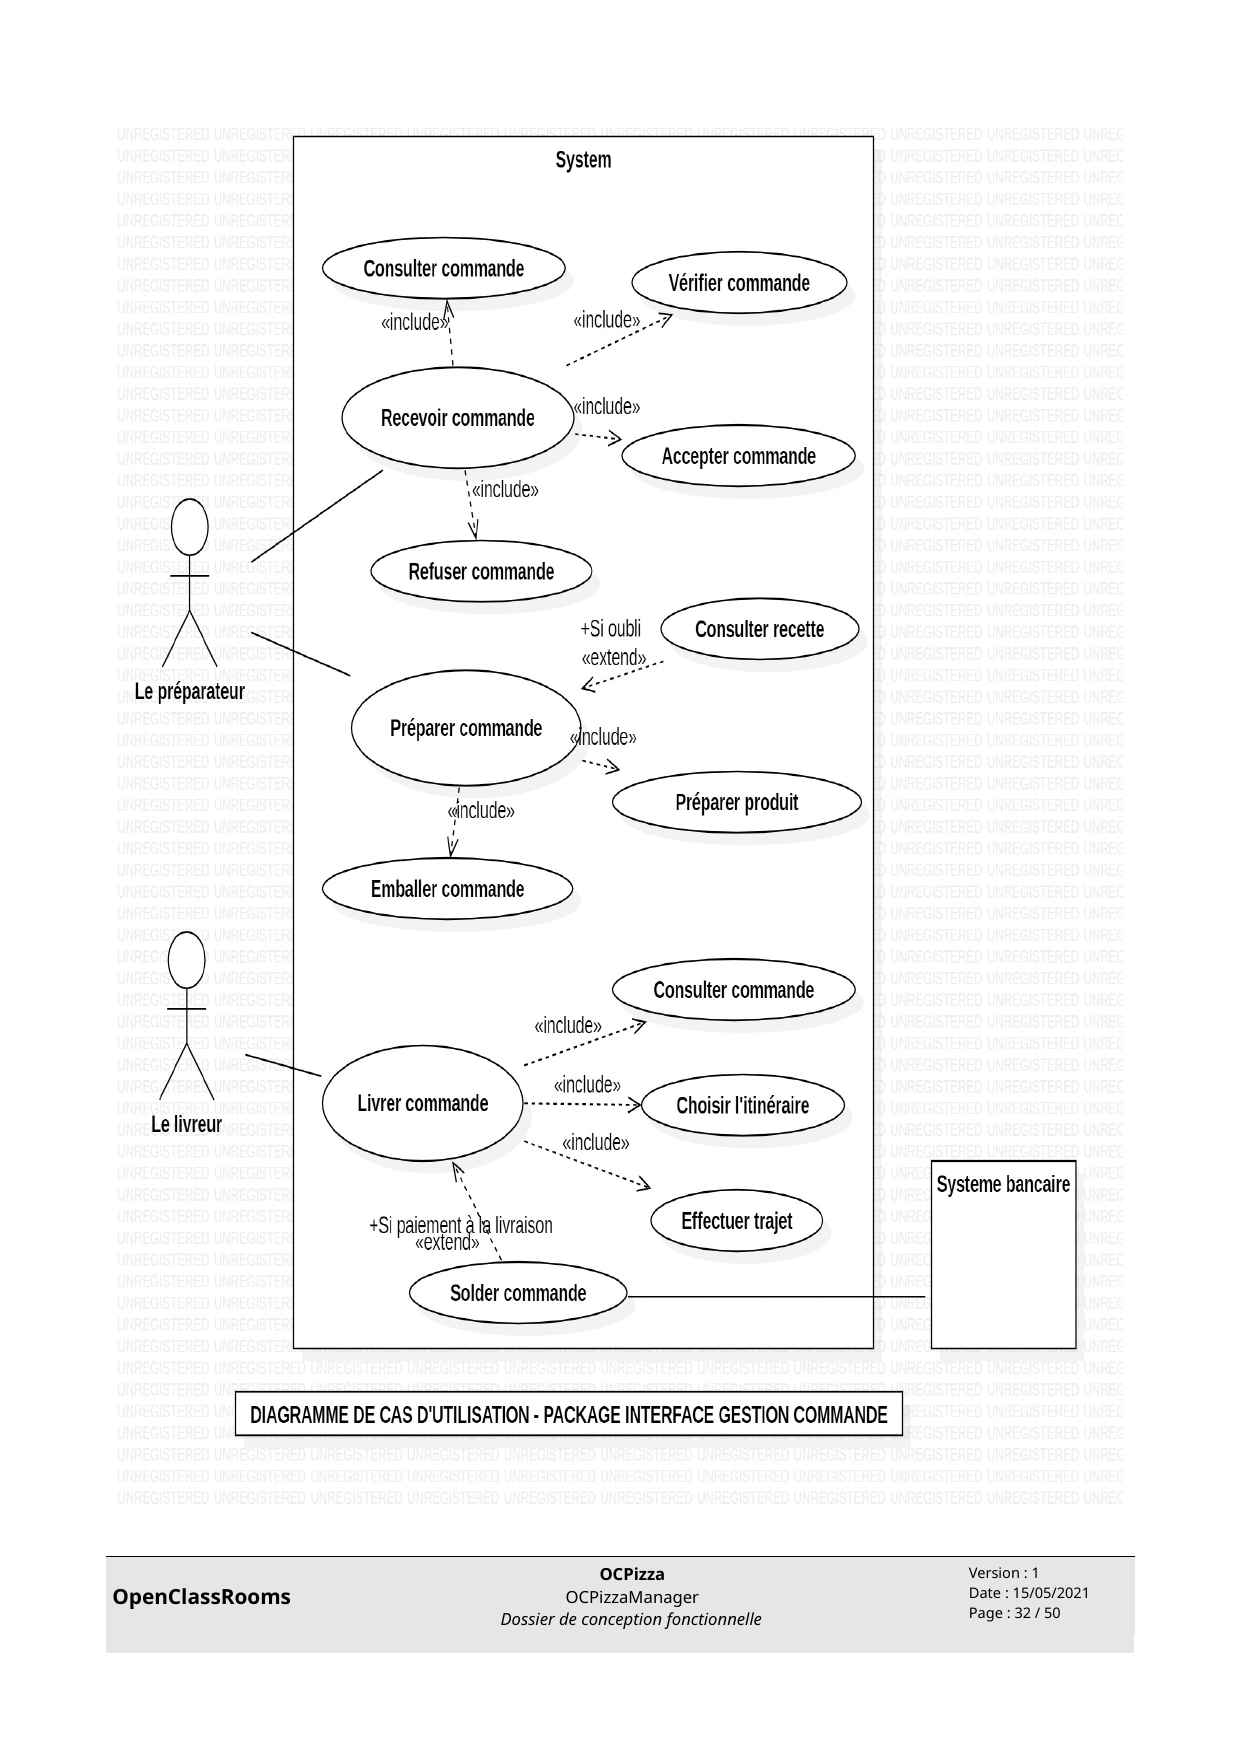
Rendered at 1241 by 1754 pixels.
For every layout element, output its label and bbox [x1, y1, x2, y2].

picture [117, 118, 1123, 1507]
